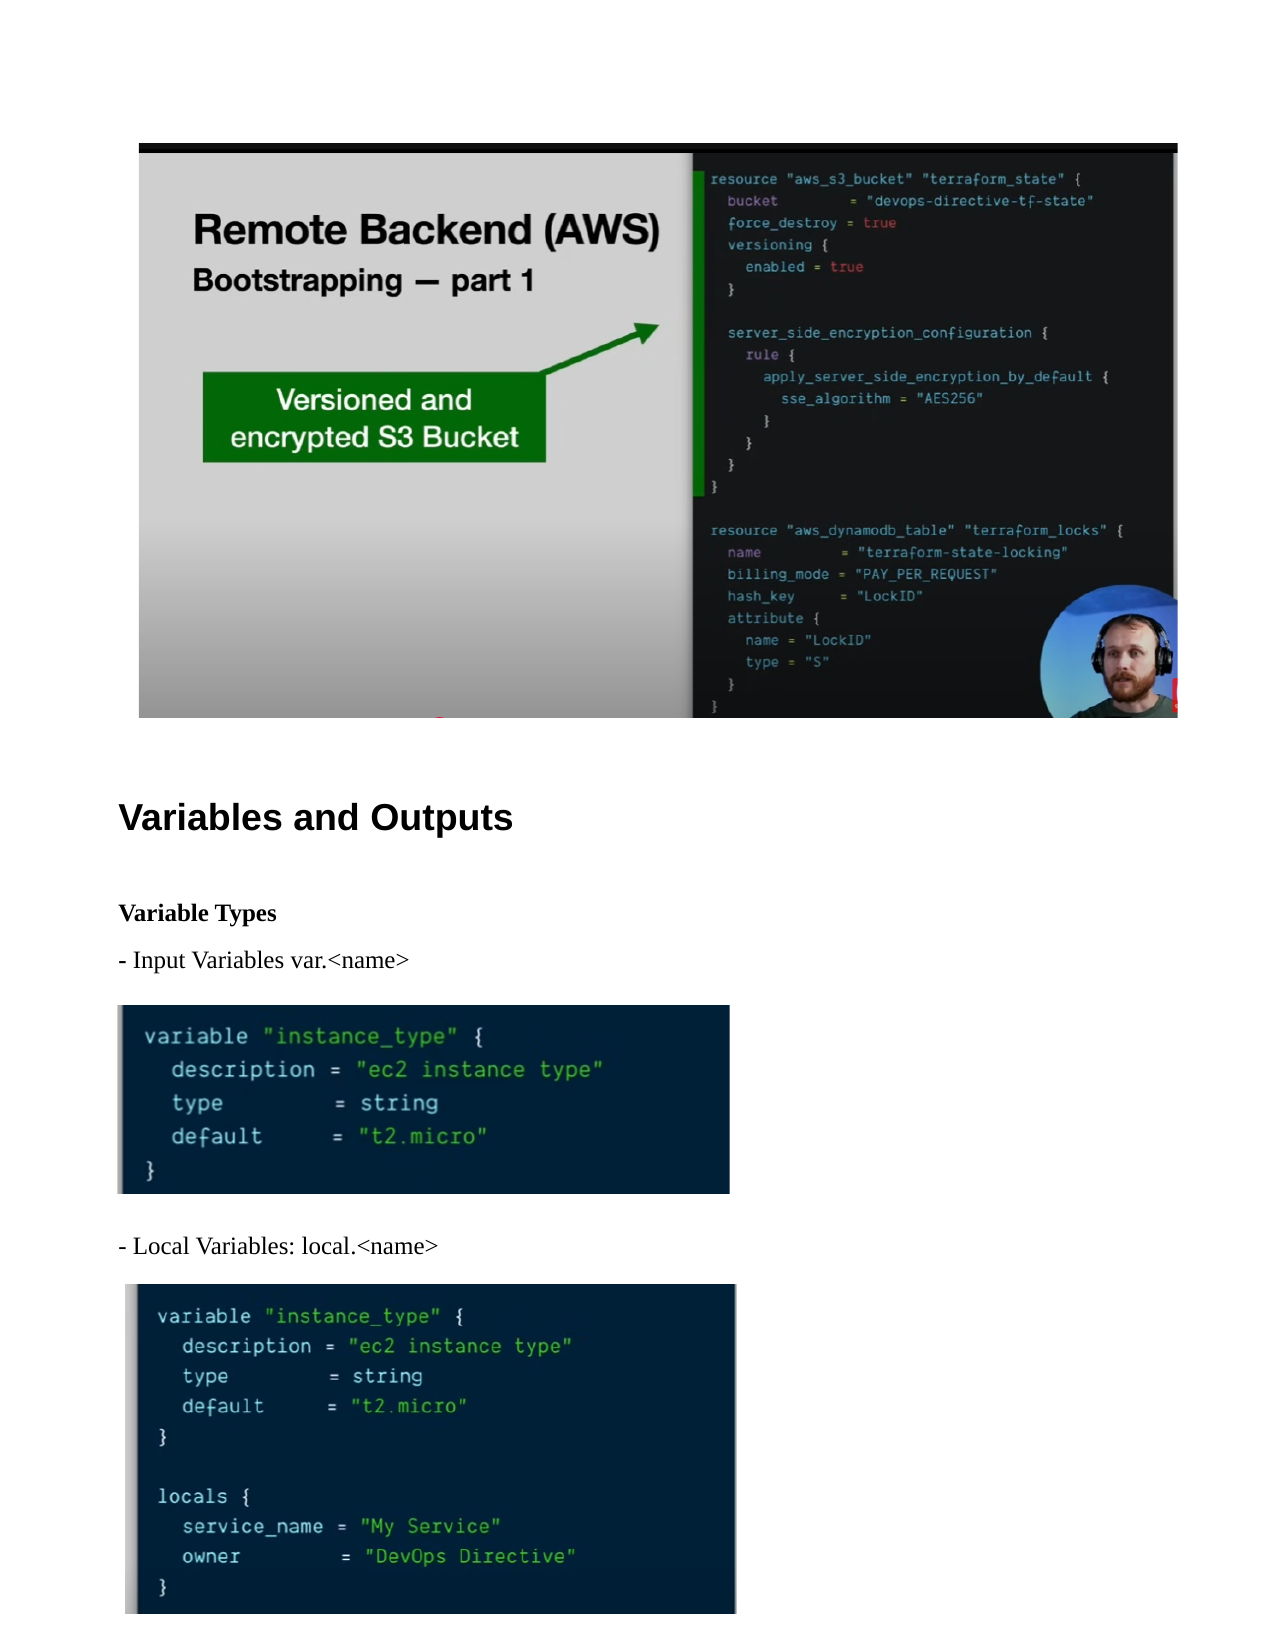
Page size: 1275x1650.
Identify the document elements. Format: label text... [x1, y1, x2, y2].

picture [125, 1284, 737, 1614]
text - Input Variables var.<name> [118, 946, 1157, 974]
text - Local Variables: local.<name> [118, 1231, 1157, 1260]
picture [138, 143, 1178, 718]
text Variable Types [118, 898, 1157, 927]
subtitle Variables and Outputs [118, 795, 1157, 838]
picture [117, 1005, 730, 1194]
